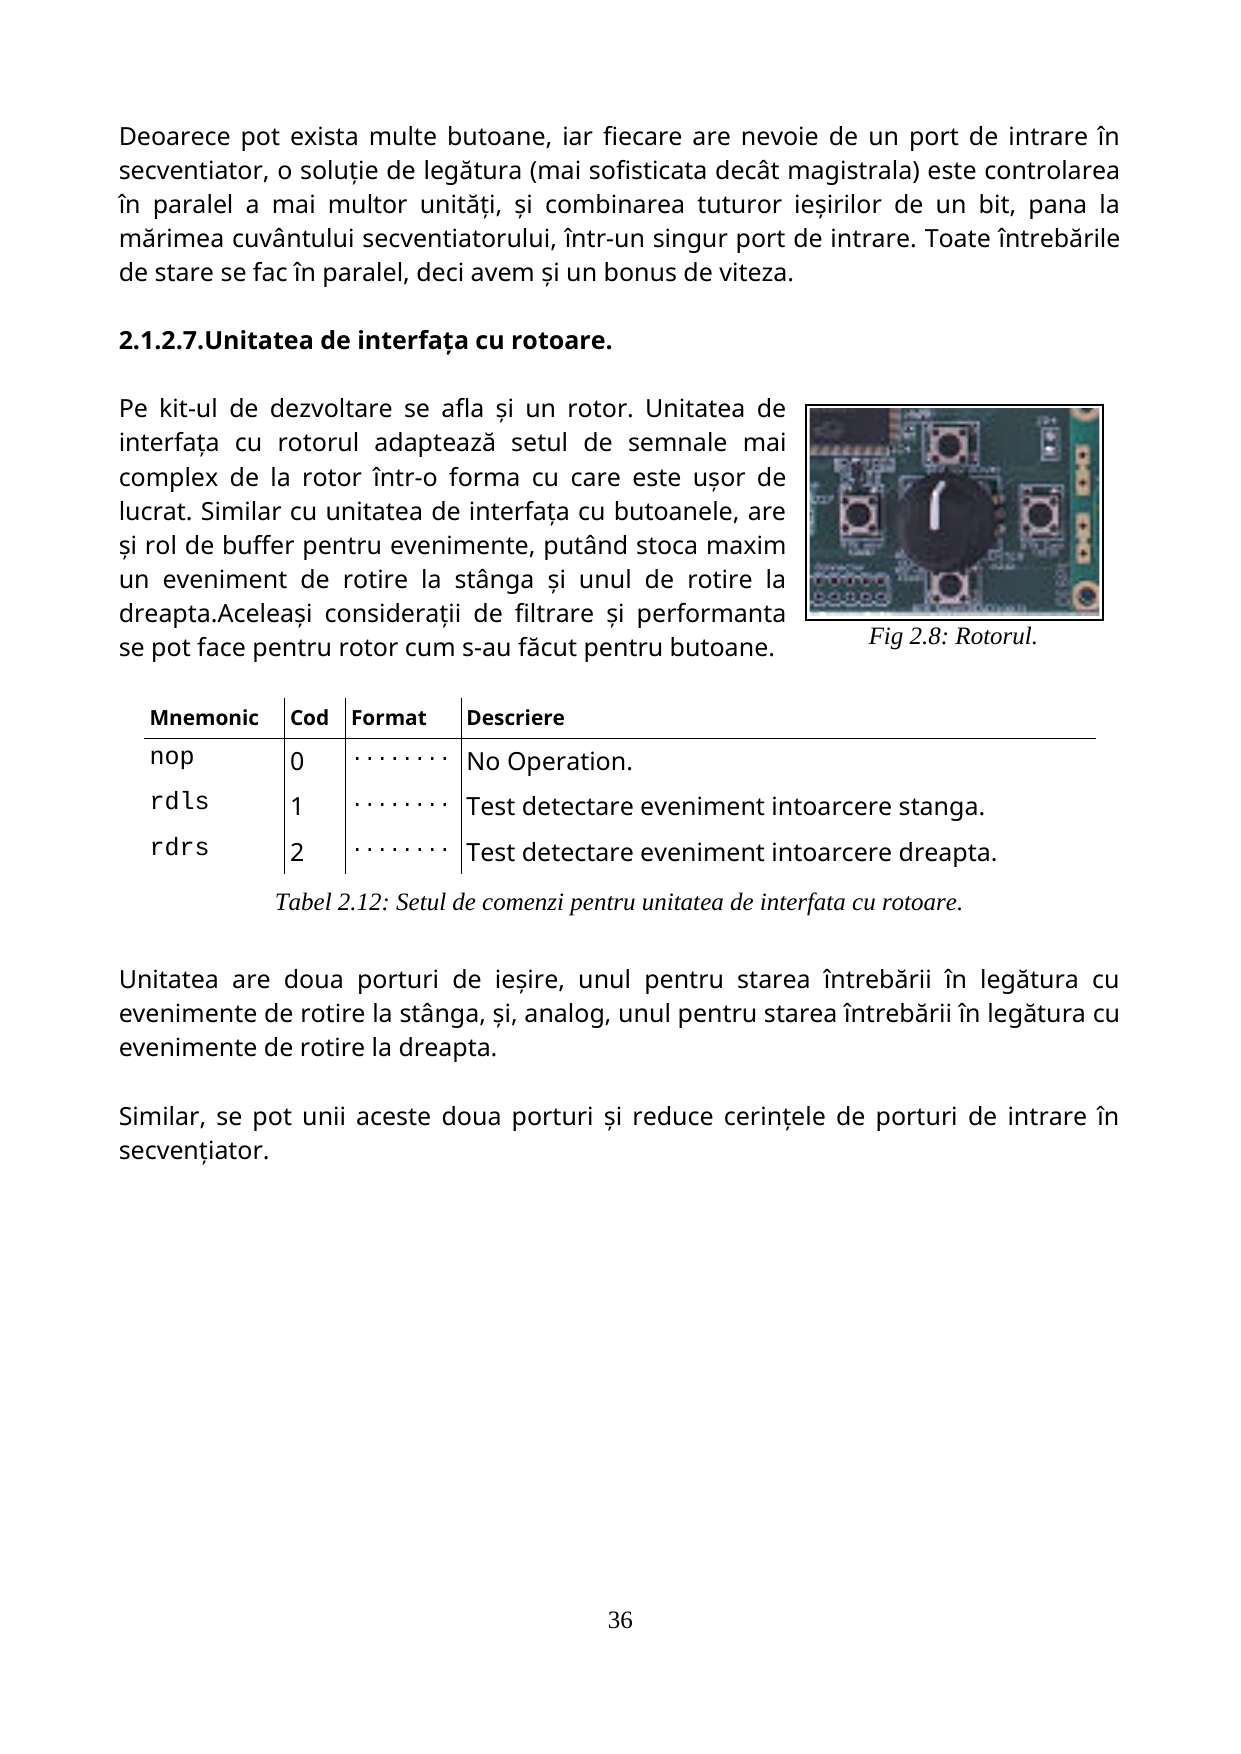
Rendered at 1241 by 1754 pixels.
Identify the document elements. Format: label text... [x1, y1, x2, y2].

table_header Cod [285, 698, 345, 737]
text Fig 2.8: Rotorul. [804, 405, 1104, 650]
table_cell rdls [144, 783, 284, 829]
table_header Descriere [462, 698, 1096, 737]
table_header Mnemonic [144, 698, 284, 737]
table_cell nop [144, 739, 284, 783]
table_cell ........ [346, 739, 461, 783]
text Similar, se pot unii aceste doua porturi și reduce cerințele de porturi de intrare în secvențiator. [118, 1098, 1122, 1166]
text Pe kit-ul de dezvoltare se afla și un rotor. Unitatea de interfața cu rotorul adaptează setul de semnale mai complex de la rotor într-o forma cu care este ușor de lucrat. Similar cu unitatea de interfața cu butoanele, are și rol de buffer pentru evenimente, putând stoca maxim un eveniment de rotire la stânga și unul de rotire la dreapta.Aceleași considerații de filtrare și performanta se pot face pentru rotor cum s-au făcut pentru butoane. [118, 391, 787, 663]
table_cell 0 [285, 739, 345, 783]
table_cell ........ [346, 829, 461, 874]
table_header Format [346, 698, 461, 737]
table_cell ........ [346, 783, 461, 829]
table_cell Test detectare eveniment intoarcere stanga. [462, 783, 1096, 829]
text Tabel 2.12: Setul de comenzi pentru unitatea de interfata cu rotoare. [118, 887, 1122, 915]
text Unitatea are doua porturi de ieșire, unul pentru starea întrebării în legătura cu evenimente de rotire la stânga, și, analog, unul pentru starea întrebării în legătura cu evenimente de rotire la dreapta. [118, 962, 1122, 1064]
table_cell Test detectare eveniment intoarcere dreapta. [462, 829, 1096, 874]
table_cell 2 [285, 829, 345, 874]
table_cell No Operation. [462, 739, 1096, 783]
picture [809, 408, 1100, 616]
text 2.1.2.7.Unitatea de interfața cu rotoare. [118, 323, 1122, 357]
table_cell 1 [285, 783, 345, 829]
text Deoarece pot exista multe butoane, iar fiecare are nevoie de un port de intrare în secventiator, o soluție de legătura (mai sofisticata decât magistrala) este controlarea în paralel a mai multor unități, și combinarea tuturor ieșirilor de un bit, pana la mărimea cuvântului secventiatorului, într-un singur port de intrare. Toate întrebările de stare se fac în paralel, deci avem și un bonus de viteza. [118, 118, 1122, 289]
table_cell rdrs [144, 829, 284, 874]
